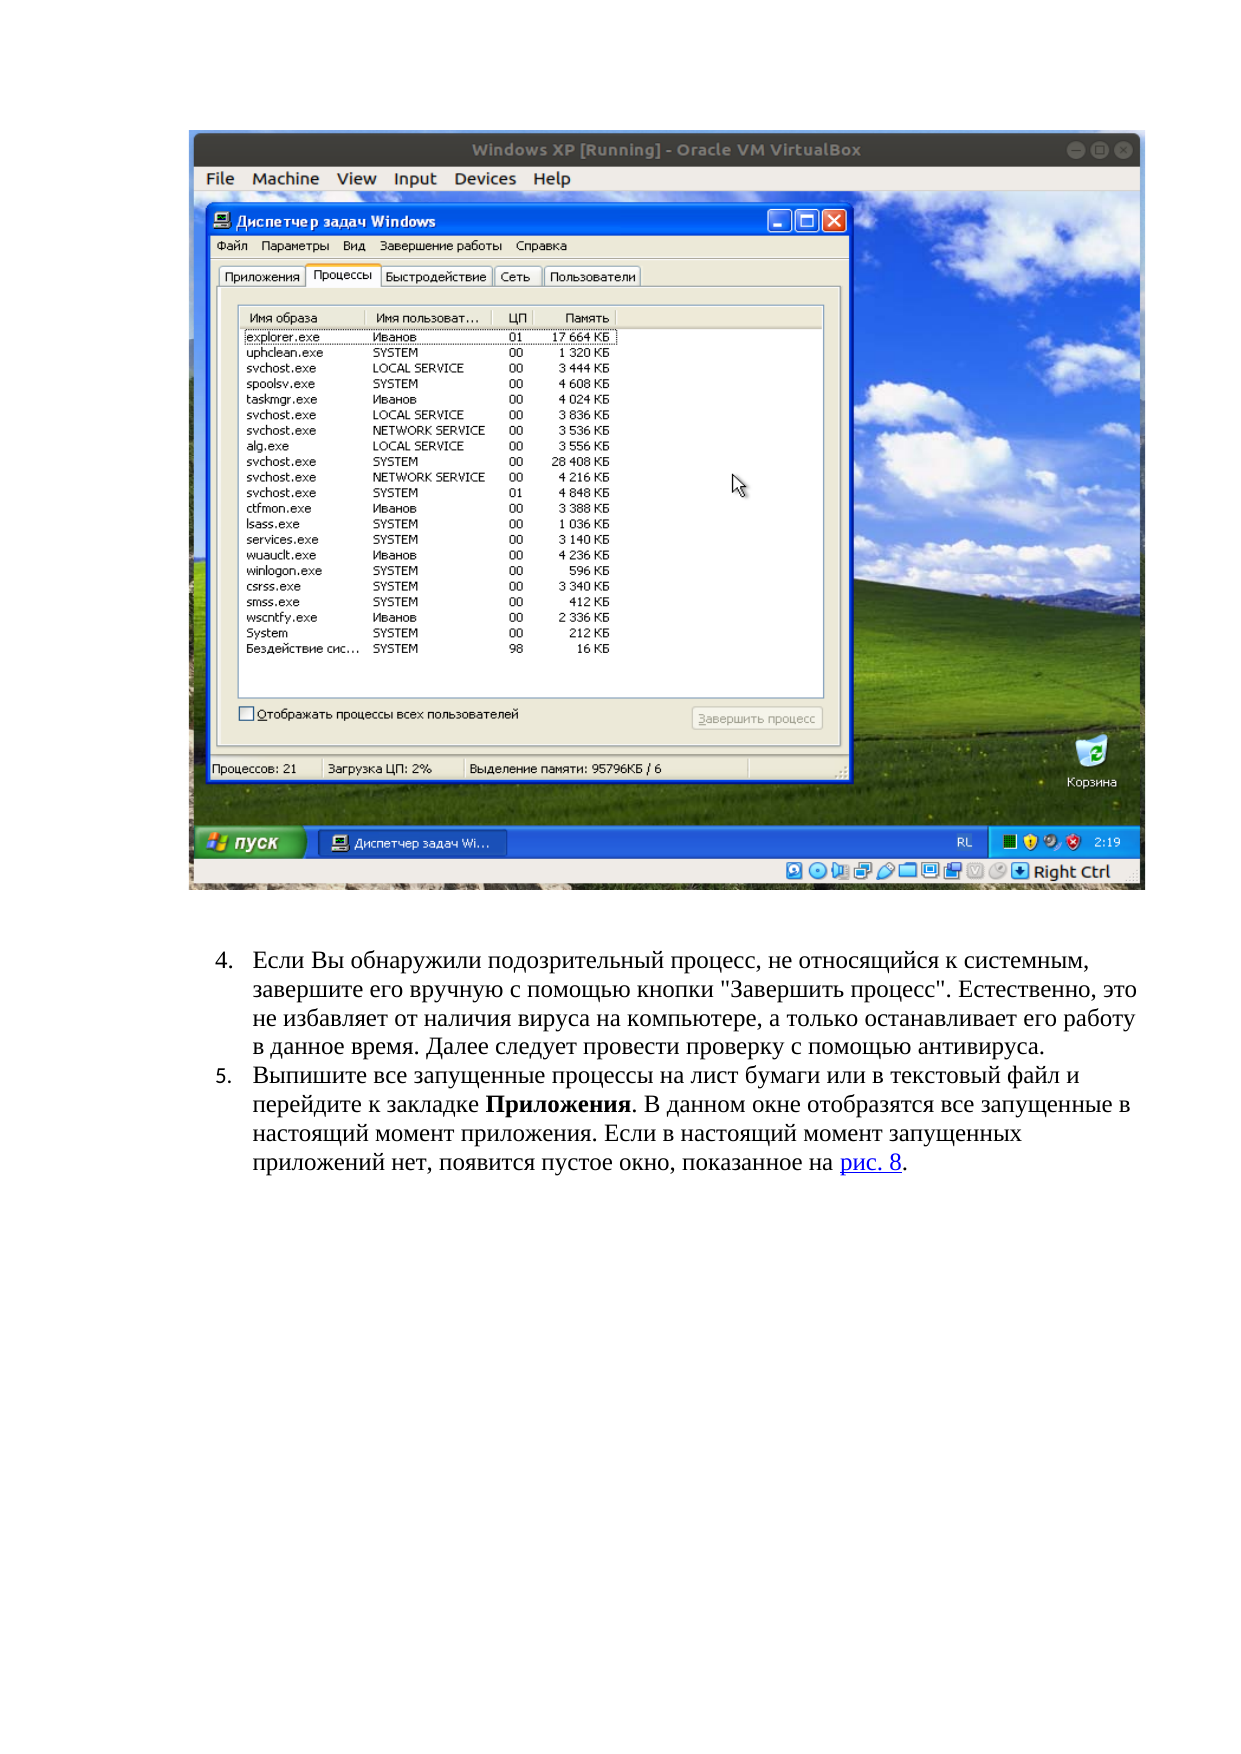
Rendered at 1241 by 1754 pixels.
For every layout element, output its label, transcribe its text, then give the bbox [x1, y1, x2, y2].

picture [188, 130, 1146, 890]
list Выпишите все запущенные процессы на лист бумаги или в текстовый файл и перейдите к закладке Приложения. В данном окне отобразятся все запущенные в настоящий момент приложения. Если в настоящий момент запущенных приложений нет, появится пустое окно, показанное на рис. 8. [215, 1060, 1152, 1176]
list Если Вы обнаружили подозрительный процесс, не относящийся к системным, завершите его вручную с помощью кнопки "Завершить процесс". Естественно, это не избавляет от наличия вируса на компьютере, а только останавливает его работу в данное время. Далее следует провести проверку с помощью антивируса. [215, 945, 1152, 1060]
